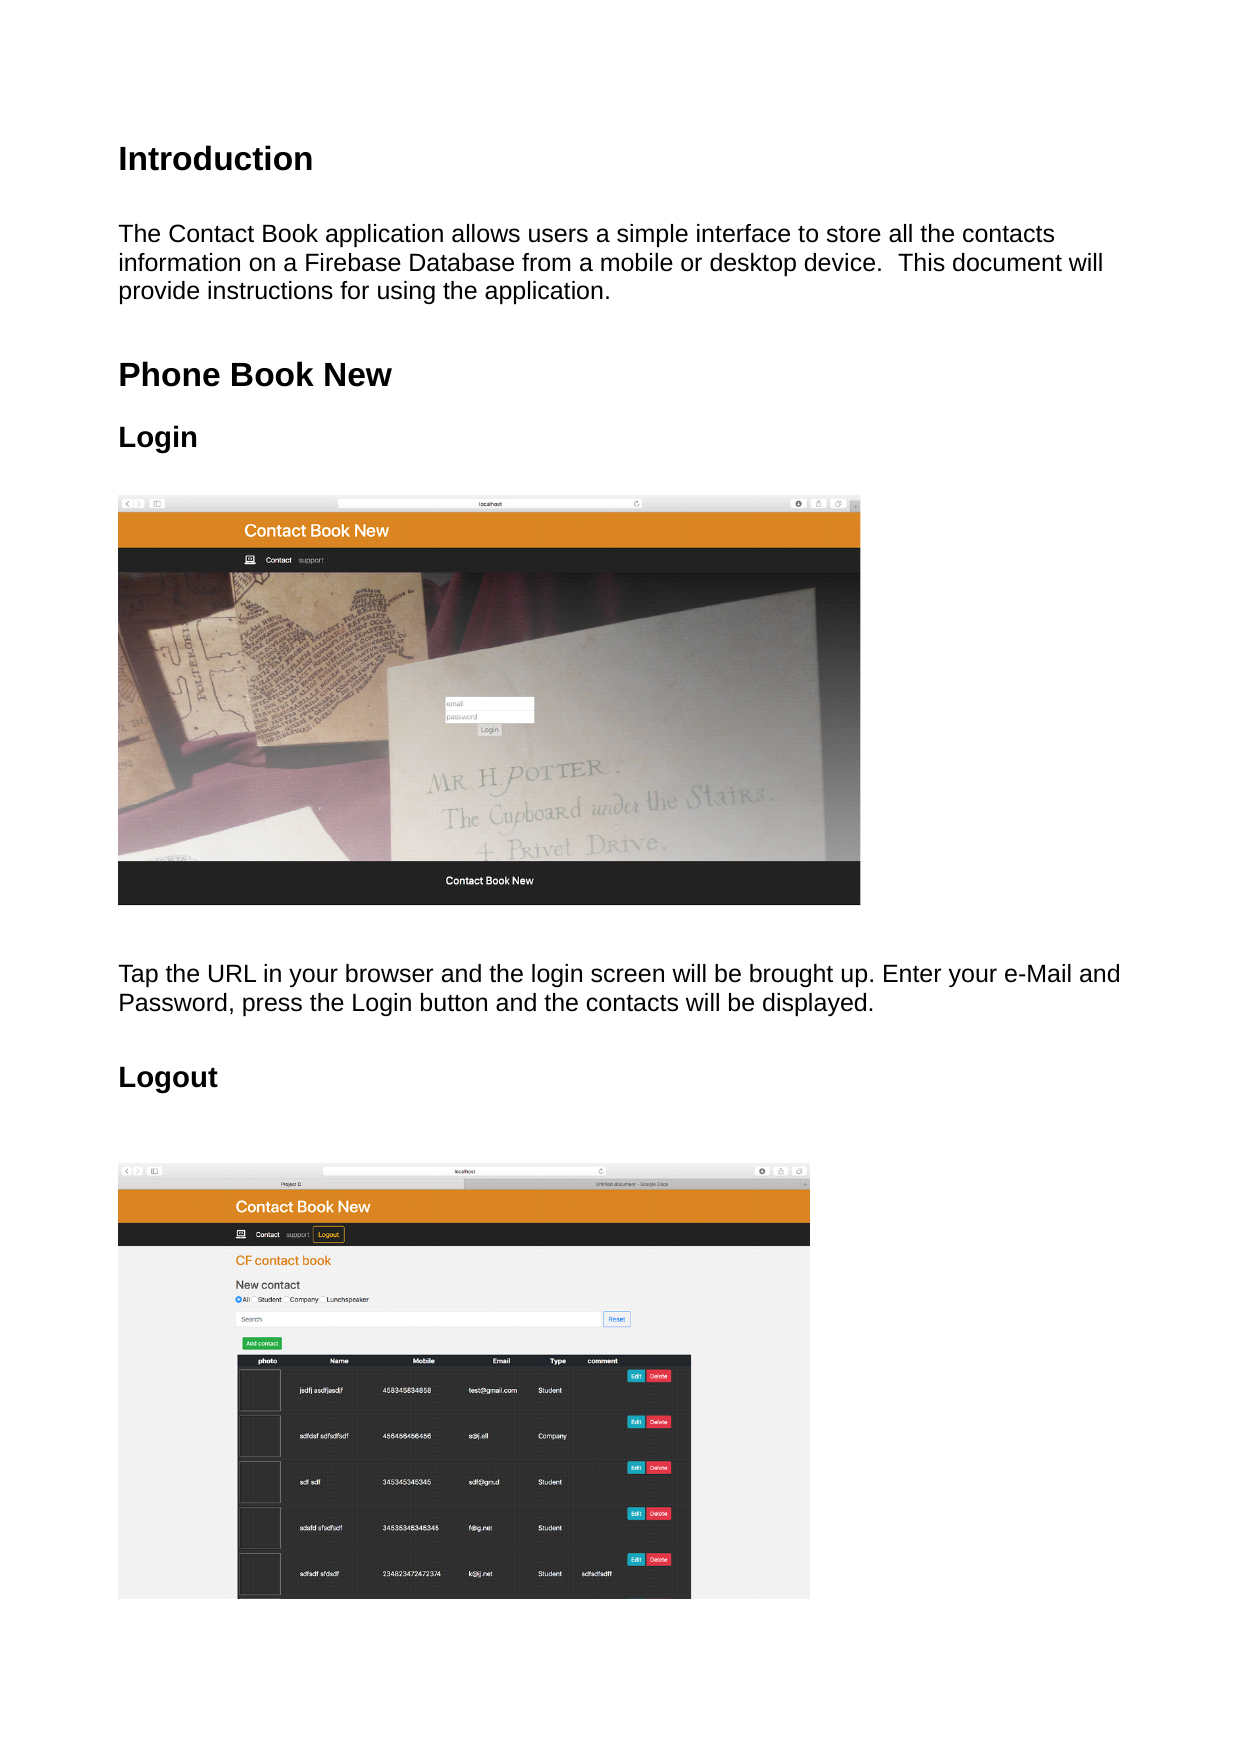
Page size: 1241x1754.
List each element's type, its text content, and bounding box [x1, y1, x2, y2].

text Tap the URL in your browser and the login screen will be brought up. Enter your e-Mail and Password, press the Login button and the contacts will be displayed. [118, 959, 1122, 1017]
text The Contact Book application allows users a simple interface to store all the contacts information on a Firebase Database from a mobile or desktop device. This document will provide instructions for using the application. [118, 219, 1122, 305]
subtitle Logout [118, 1060, 1122, 1094]
subtitle Login [118, 420, 1122, 454]
subtitle Phone Book New [118, 355, 1122, 393]
subtitle Introduction [118, 139, 1122, 178]
